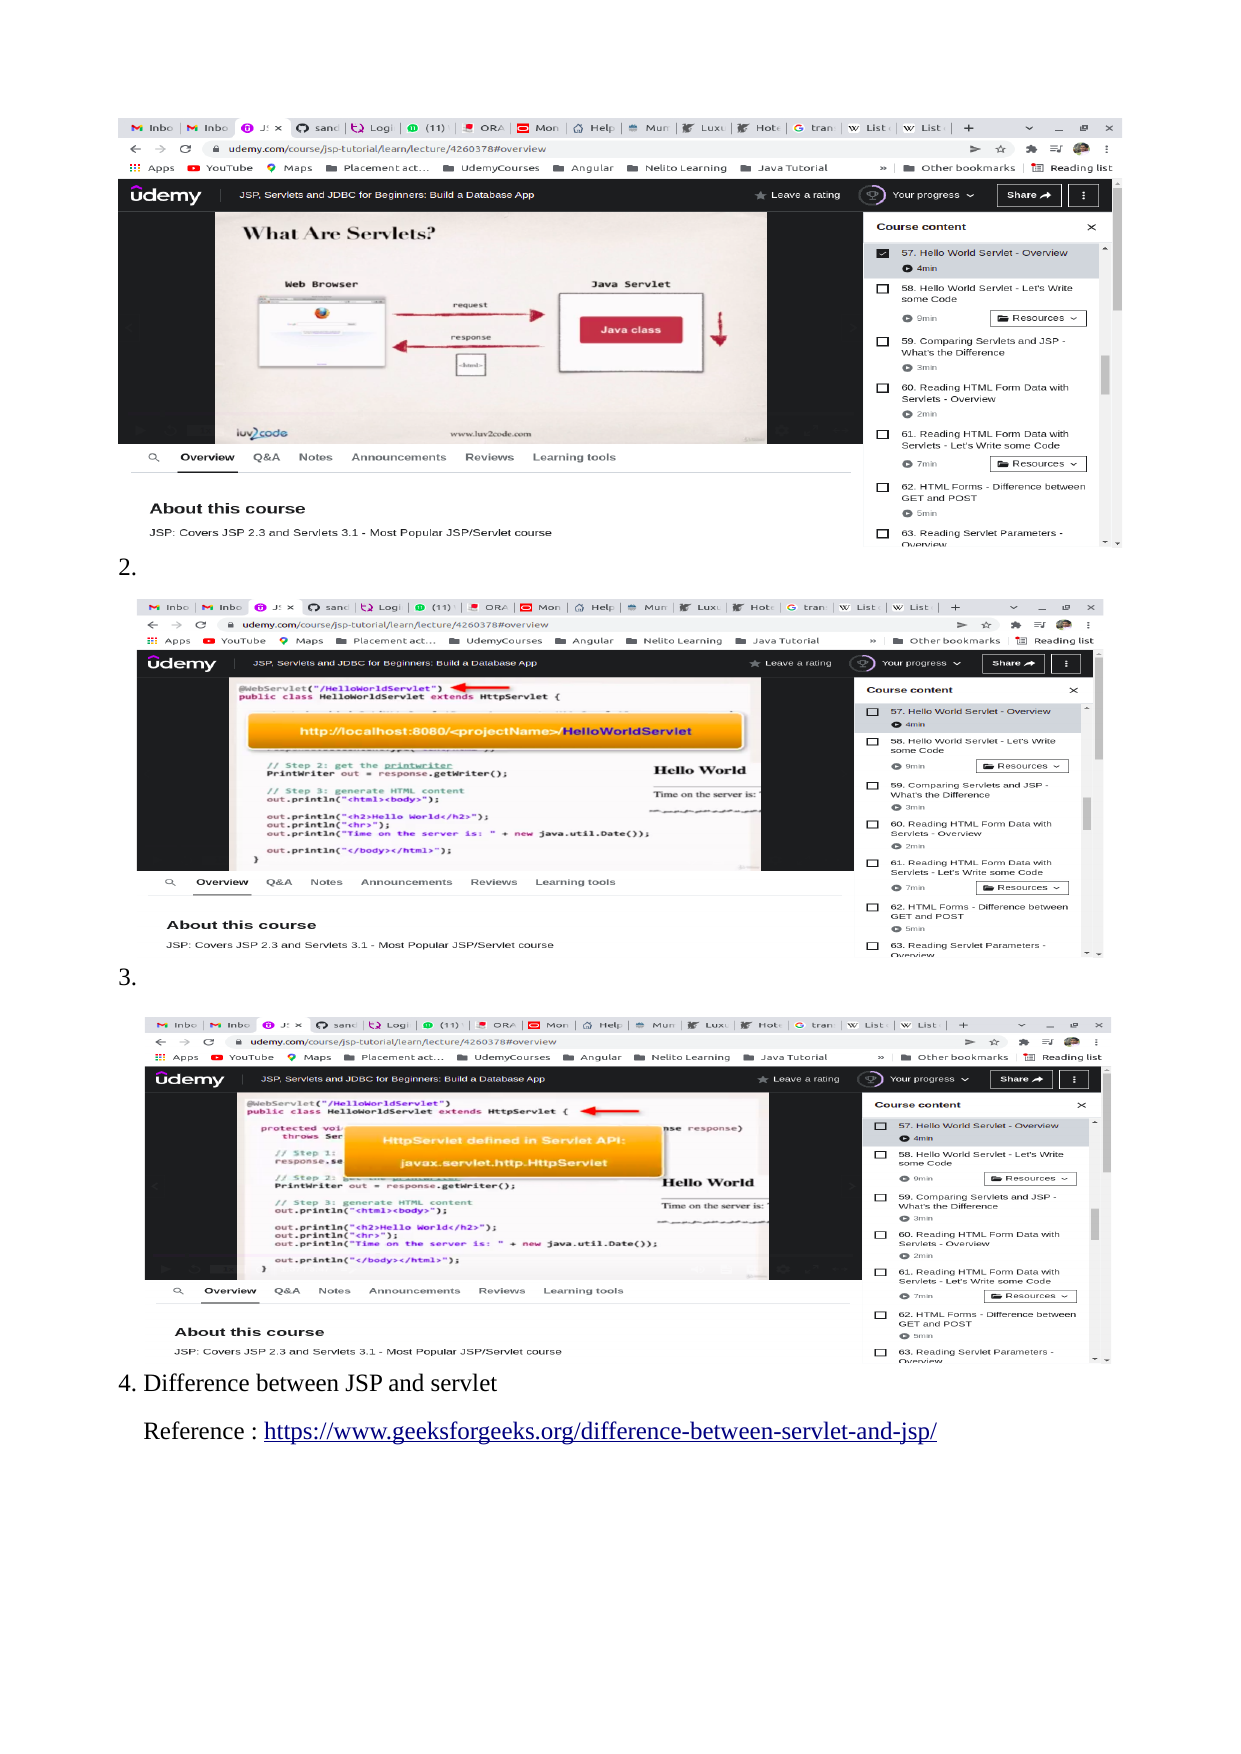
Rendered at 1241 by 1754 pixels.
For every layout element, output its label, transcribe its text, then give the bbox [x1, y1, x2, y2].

text 3. [118, 600, 1122, 991]
picture [144, 1017, 1112, 1364]
picture [118, 118, 1123, 548]
picture [136, 599, 1104, 958]
text 2. [118, 548, 1122, 581]
text Reference : https://www.geeksforgeeks.org/difference-between-servlet-and-jsp/ [118, 1416, 1122, 1444]
text 4. Difference between JSP and servlet [118, 1009, 1122, 1397]
